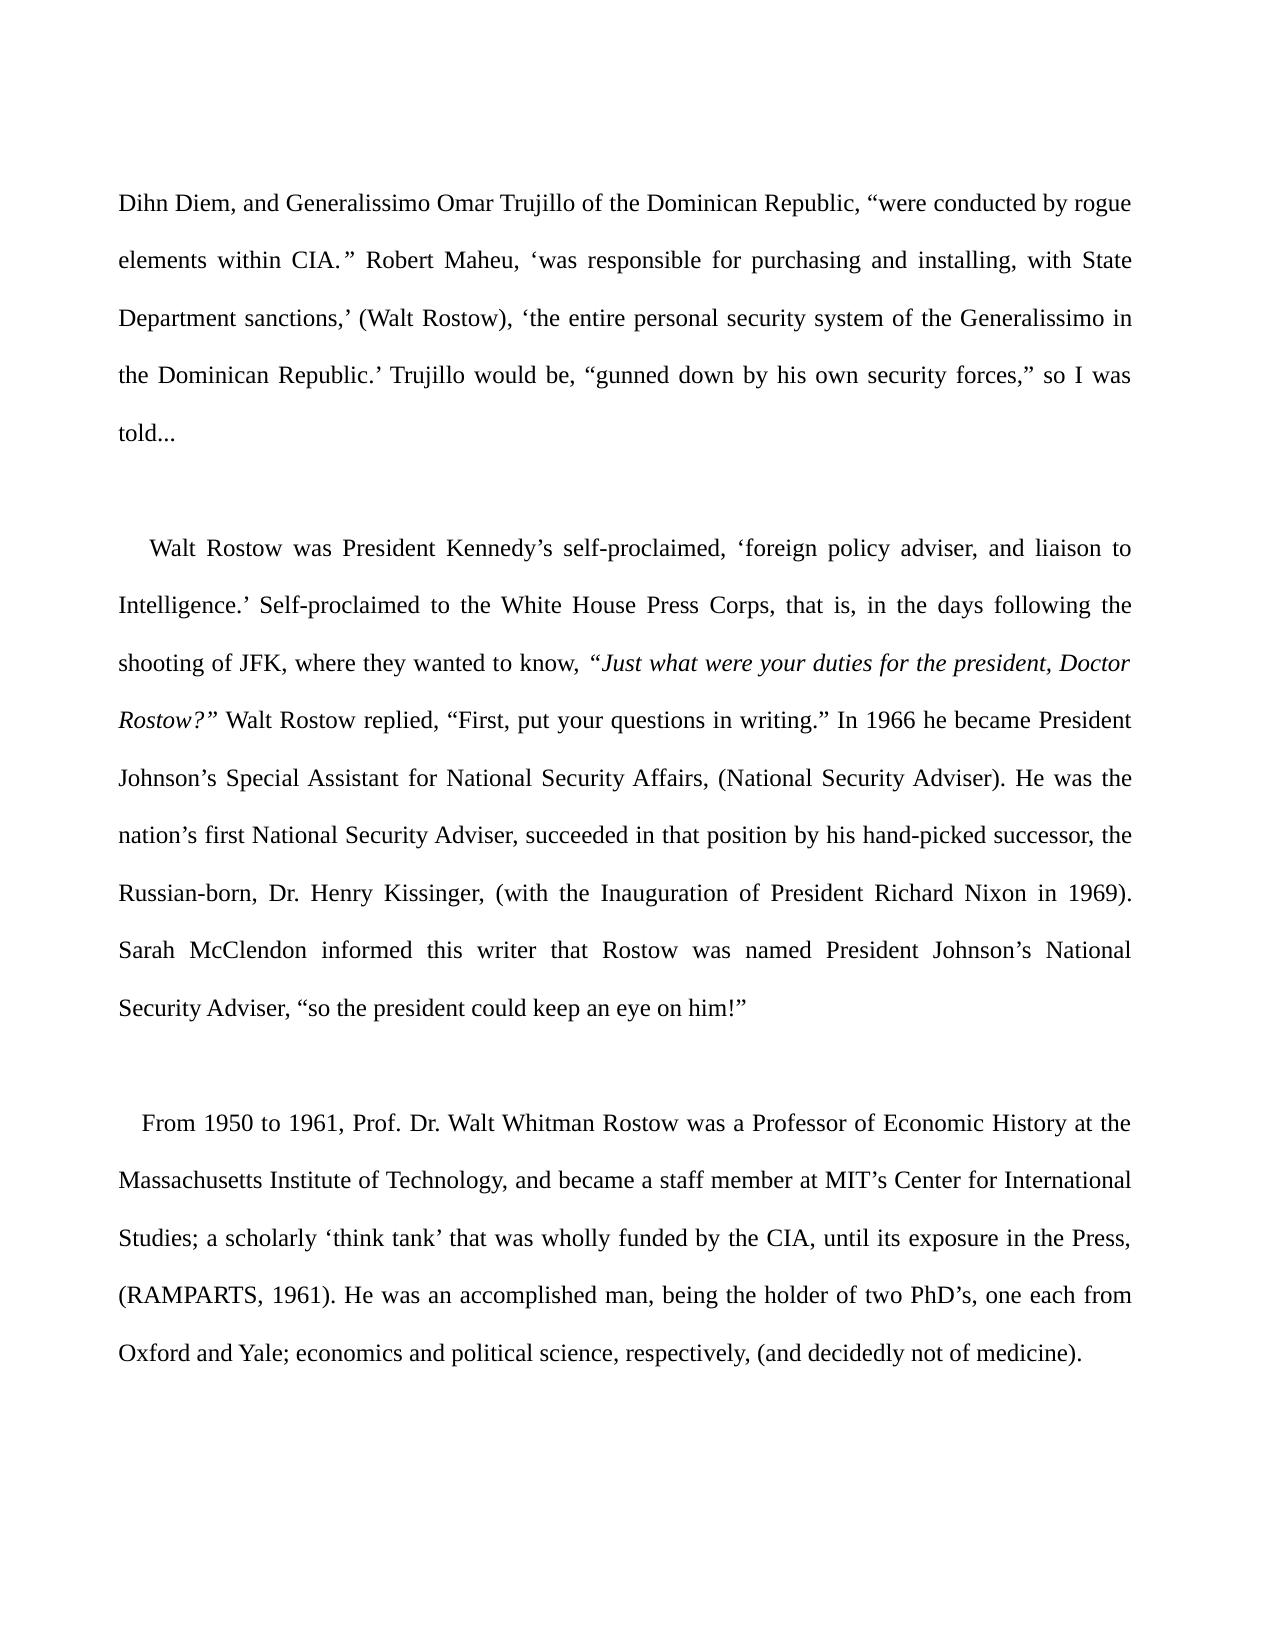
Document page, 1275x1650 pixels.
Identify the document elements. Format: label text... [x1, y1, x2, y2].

text Walt Rostow was President Kennedy’s self-proclaimed, ‘foreign policy adviser, and liaison to Intelligence.’ Self-proclaimed to the White House Press Corps, that is, in the days following the shooting of JFK, where they wanted to know, “Just what were your duties for the president, Doctor Rostow?” Walt Rostow replied, “First, put your questions in writing.” In 1966 he became President Johnson’s Special Assistant for National Security Affairs, (National Security Adviser). He was the nation’s first National Security Adviser, succeeded in that position by his hand-picked successor, the Russian-born, Dr. Henry Kissinger, (with the Inauguration of President Richard Nixon in 1969). Sarah McClendon informed this writer that Rostow was named President Johnson’s National Security Adviser, “so the president could keep an eye on him!” [118, 533, 1133, 1022]
text Dihn Diem, and Generalissimo Omar Trujillo of the Dominican Republic, “were conducted by rogue elements within CIA.” Robert Maheu, ‘was responsible for purchasing and installing, with State Department sanctions,’ (Walt Rostow), ‘the entire personal security system of the Generalissimo in the Dominican Republic.’ Trujillo would be, “gunned down by his own security forces,” so I was told... [118, 188, 1133, 447]
text From 1950 to 1961, Prof. Dr. Walt Whitman Rostow was a Professor of Economic History at the Massachusetts Institute of Technology, and became a staff member at MIT’s Center for International Studies; a scholarly ‘think tank’ that was wholly funded by the CIA, until its exposure in the Press, (RAMPARTS, 1961). He was an accomplished man, being the holder of two PhD’s, one each from Oxford and Yale; economics and political science, respectively, (and decidedly not of medicine). [118, 1108, 1133, 1367]
